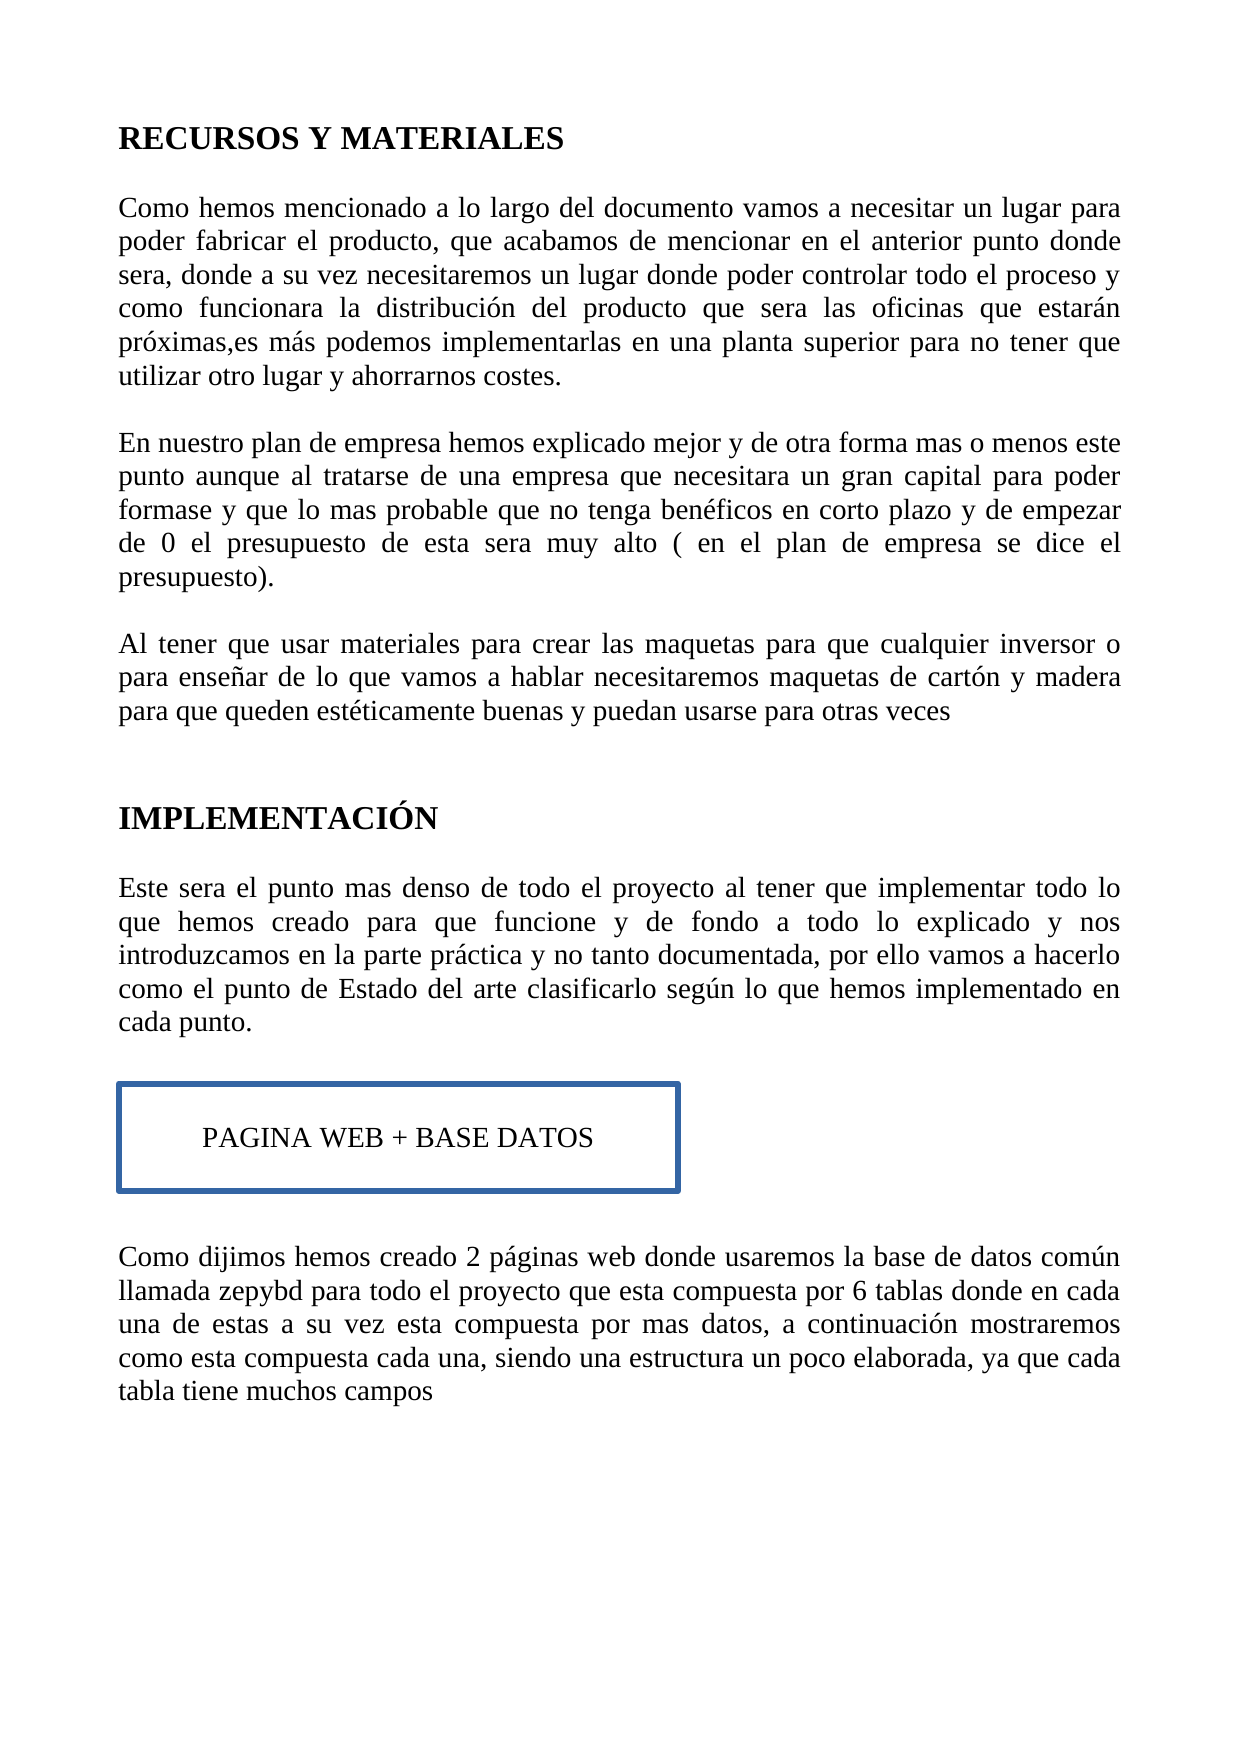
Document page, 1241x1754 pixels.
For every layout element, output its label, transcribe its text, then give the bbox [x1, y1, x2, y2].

text RECURSOS Y MATERIALES [118, 118, 1122, 156]
text Como hemos mencionado a lo largo del documento vamos a necesitar un lugar para poder fabricar el producto, que acabamos de mencionar en el anterior punto donde sera, donde a su vez necesitaremos un lugar donde poder controlar todo el proceso y como funcionara la distribución del producto que sera las oficinas que estarán próximas,es más podemos implementarlas en una planta superior para no tener que utilizar otro lugar y ahorrarnos costes. [118, 190, 1122, 391]
text Este sera el punto mas denso de todo el proyecto al tener que implementar todo lo que hemos creado para que funcione y de fondo a todo lo explicado y nos introduzcamos en la parte práctica y no tanto documentada, por ello vamos a hacerlo como el punto de Estado del arte clasificarlo según lo que hemos implementado en cada punto. [118, 870, 1122, 1038]
text IMPLEMENTACIÓN [118, 798, 1122, 837]
text Como dijimos hemos creado 2 páginas web donde usaremos la base de datos común llamada zepybd para todo el proyecto que esta compuesta por 6 tablas donde en cada una de estas a su vez esta compuesta por mas datos, a continuación mostraremos como esta compuesta cada una, siendo una estructura un poco elaborada, ya que cada tabla tiene muchos campos [118, 1239, 1122, 1407]
text Al tener que usar materiales para crear las maquetas para que cualquier inversor o para enseñar de lo que vamos a hablar necesitaremos maquetas de cartón y madera para que queden estéticamente buenas y puedan usarse para otras veces [118, 626, 1122, 727]
text En nuestro plan de empresa hemos explicado mejor y de otra forma mas o menos este punto aunque al tratarse de una empresa que necesitara un gran capital para poder formase y que lo mas probable que no tenga benéficos en corto plazo y de empezar de 0 el presupuesto de esta sera muy alto ( en el plan de empresa se dice el presupuesto). [118, 425, 1122, 592]
